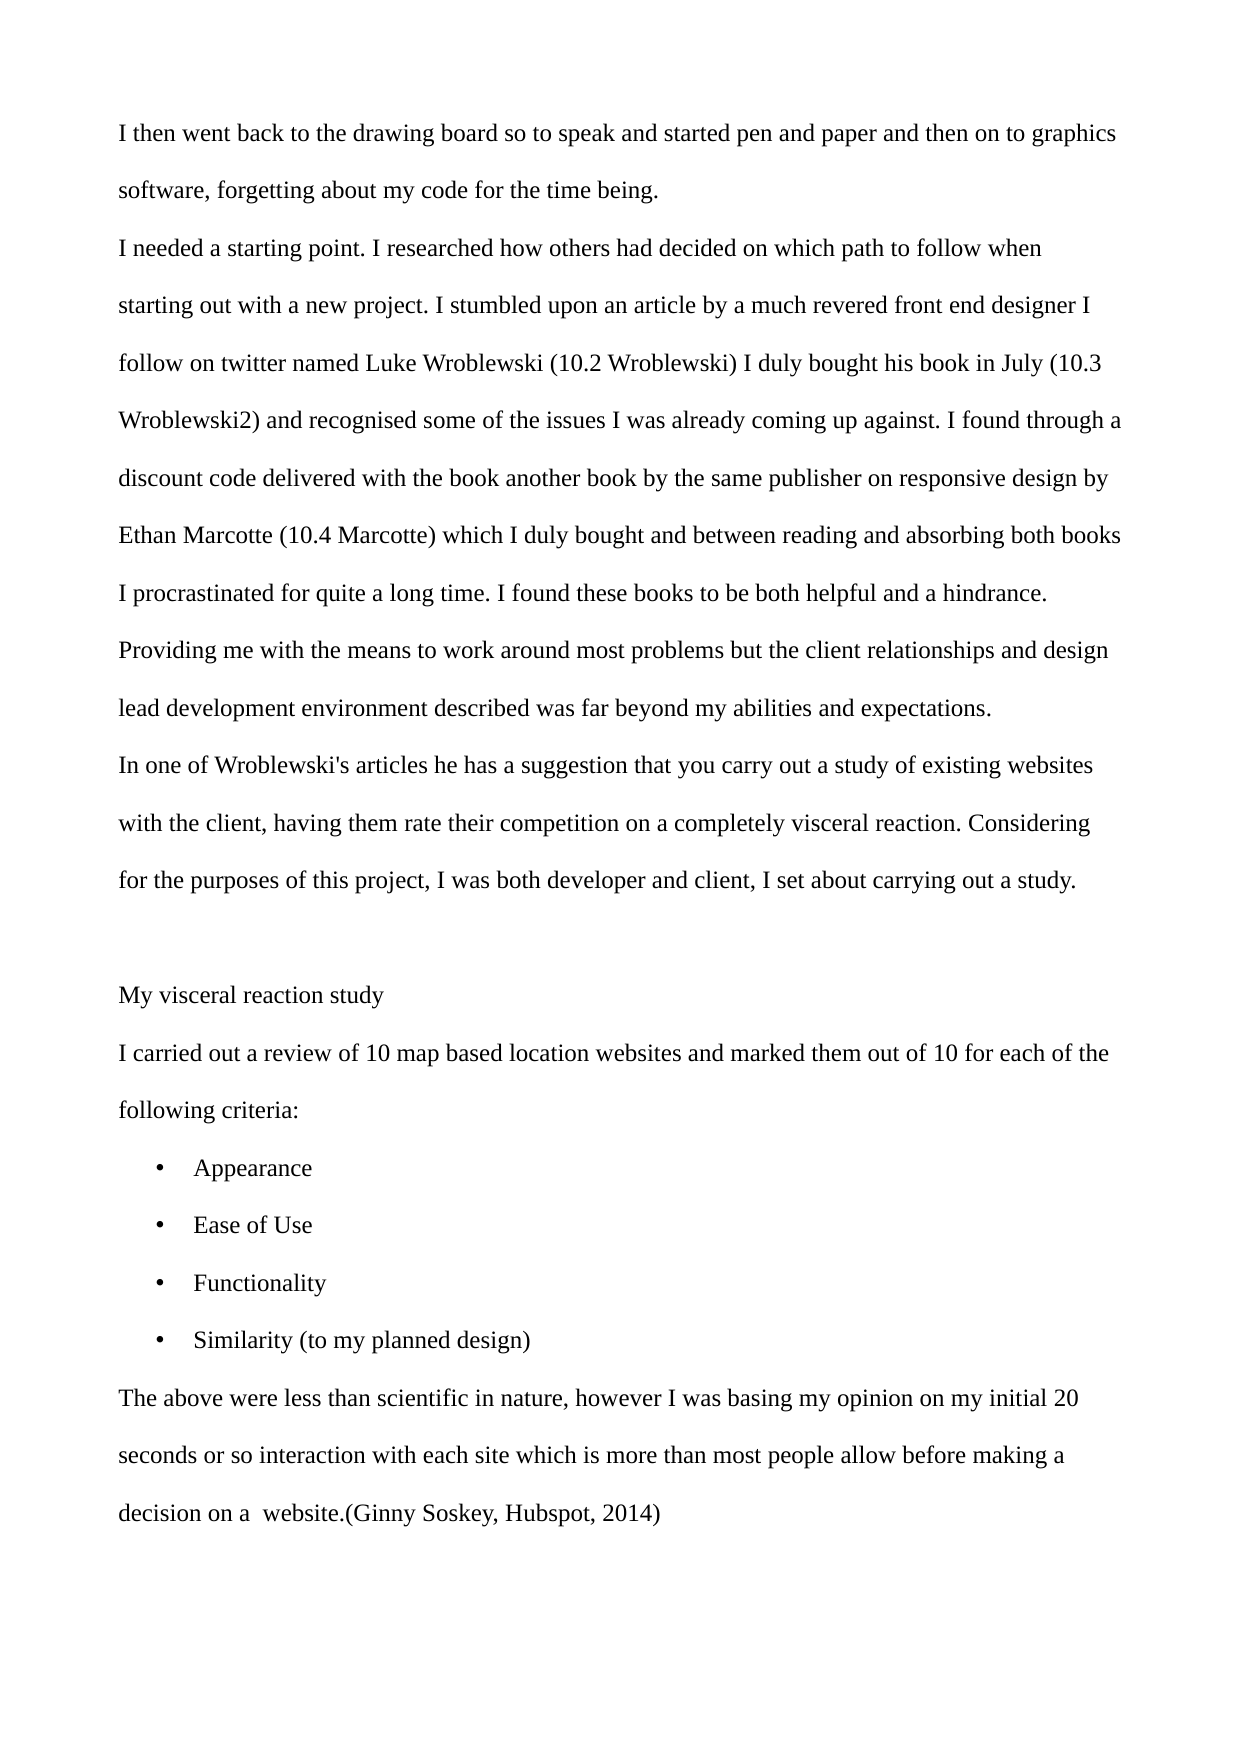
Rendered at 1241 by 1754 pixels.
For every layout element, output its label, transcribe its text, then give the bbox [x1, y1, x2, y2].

list Similarity (to my planned design) [156, 1326, 1122, 1354]
list Ease of Use [156, 1211, 1122, 1239]
text I then went back to the drawing board so to speak and started pen and paper and then on to graphics software, forgetting about my code for the time being. [118, 118, 1122, 204]
text I needed a starting point. I researched how others had decided on which path to follow when starting out with a new project. I stumbled upon an article by a much revered front end designer I follow on twitter named Luke Wroblewski (10.2 Wroblewski) I duly bought his book in July (10.3 Wroblewski2) and recognised some of the issues I was already coming up against. I found through a discount code delivered with the book another book by the same publisher on responsive design by Ethan Marcotte (10.4 Marcotte) which I duly bought and between reading and absorbing both books I procrastinated for quite a long time. I found these books to be both helpful and a hindrance. Providing me with the means to work around most problems but the client relationships and design lead development environment described was far beyond my abilities and expectations. [118, 233, 1122, 722]
list Appearance [156, 1153, 1122, 1182]
list Functionality [156, 1268, 1122, 1297]
text I carried out a review of 10 map based location websites and marked them out of 10 for each of the following criteria: [118, 1038, 1122, 1124]
text The above were less than scientific in nature, however I was basing my opinion on my initial 20 seconds or so interaction with each site which is more than most people allow before making a decision on a website.(Ginny Soskey, Hubspot, 2014) [118, 1383, 1122, 1527]
text In one of Wroblewski's articles he has a suggestion that you carry out a study of existing websites with the client, having them rate their competition on a completely visceral reaction. Considering for the purposes of this project, I was both developer and client, I set about carrying out a study. [118, 751, 1122, 894]
text My visceral reaction study [118, 981, 1122, 1009]
